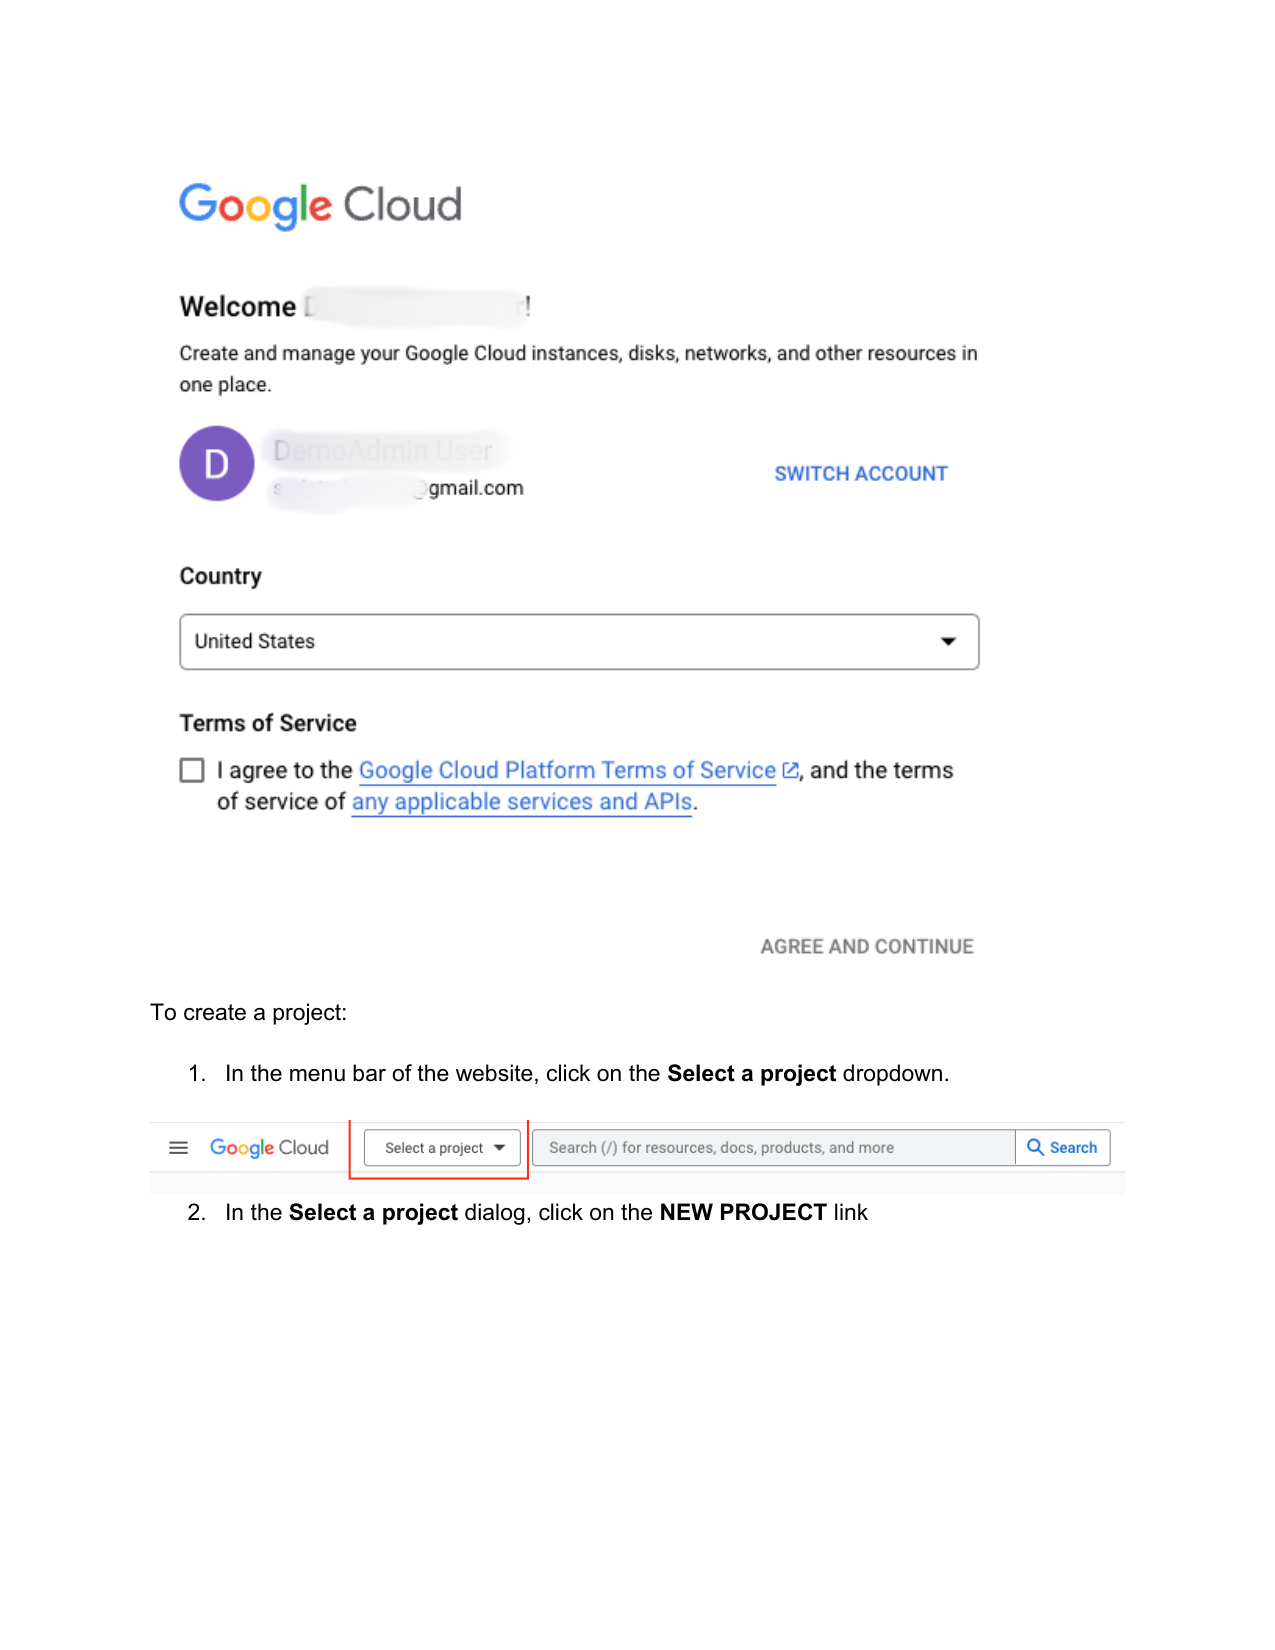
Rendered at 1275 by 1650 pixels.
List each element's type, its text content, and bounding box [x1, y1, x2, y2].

picture [150, 150, 1016, 996]
picture [150, 1120, 1125, 1195]
list In the Select a project dialog, click on the NEW PROJECT link [187, 1199, 1125, 1225]
text To create a project: [150, 999, 1125, 1026]
list In the menu bar of the website, click on the Select a project dropdown. [187, 1059, 1125, 1086]
